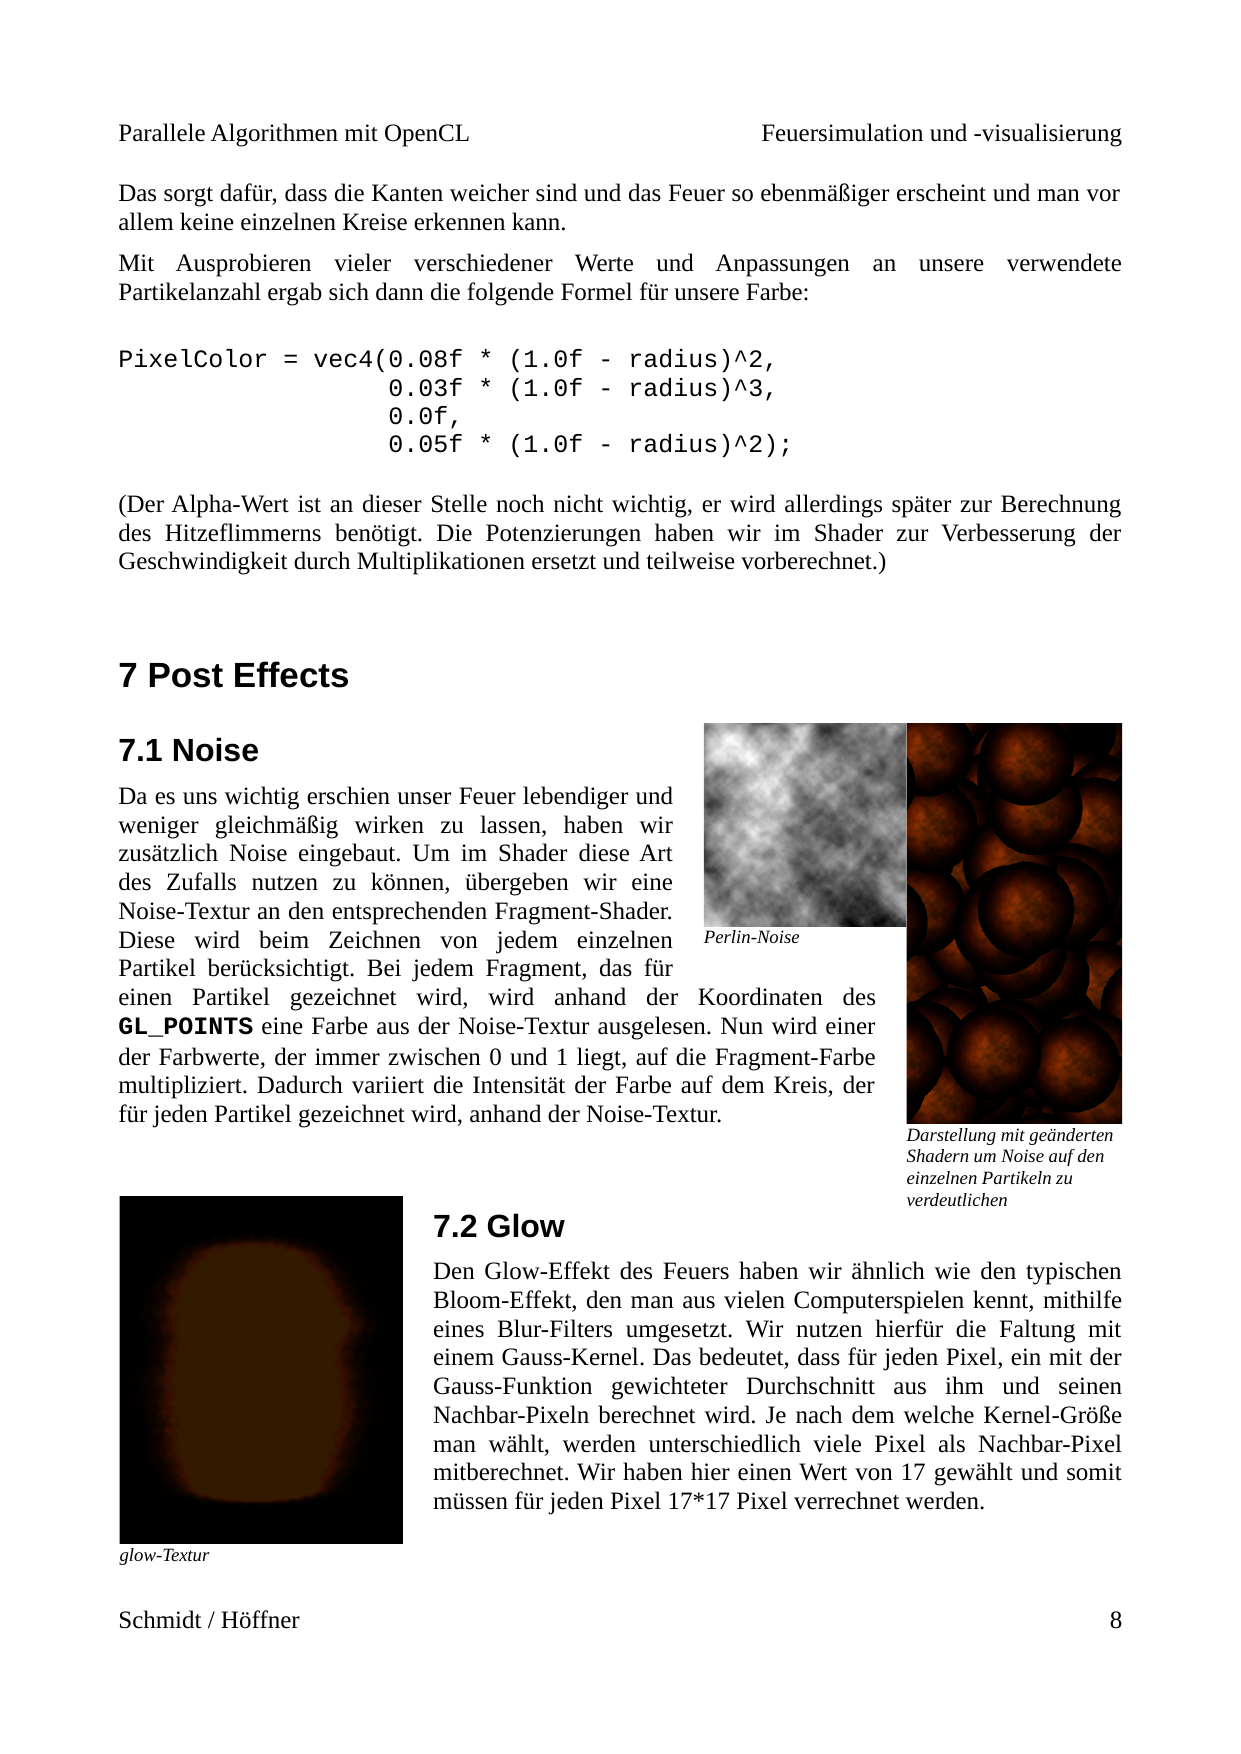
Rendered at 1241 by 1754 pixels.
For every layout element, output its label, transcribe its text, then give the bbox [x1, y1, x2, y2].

text Das sorgt dafür, dass die Kanten weicher sind und das Feuer so ebenmäßiger erscheint und man vor allem keine einzelnen Kreise erkennen kann. [118, 178, 1122, 236]
subtitle Noise [118, 732, 703, 768]
subtitle [704, 711, 1122, 723]
picture [119, 1196, 403, 1544]
text 0.03f * (1.0f - radius)^3, [118, 375, 1122, 403]
text (Der Alpha-Wert ist an dieser Stelle noch nicht wichtig, er wird allerdings später zur Berechnung des Hitzeflimmerns benötigt. Die Potenzierungen haben wir im Shader zur Verbesserung der Geschwindigkeit durch Multiplikationen ersetzt und teilweise vorberechnet.) [118, 489, 1122, 575]
subtitle [119, 1184, 403, 1196]
subtitle Post Effects [118, 654, 1122, 695]
text glow-Textur [119, 1544, 403, 1566]
text Darstellung mit geänderten Shadern um Noise auf den einzelnen Partikeln zu verdeutlichen [906, 1124, 1122, 1210]
text Mit Ausprobieren vieler verschiedener Werte und Anpassungen an unsere verwendete Partikelanzahl ergab sich dann die folgende Formel für unsere Farbe: [118, 248, 1122, 306]
text 0.05f * (1.0f - radius)^2); [118, 432, 1122, 460]
text Perlin-Noise [704, 927, 906, 948]
subtitle Glow [403, 1207, 1122, 1244]
subtitle [704, 948, 906, 958]
text Den Glow-Effekt des Feuers haben wir ähnlich wie den typischen Bloom-Effekt, den man aus vielen Computerspielen kennt, mithilfe eines Blur-Filters umgesetzt. Wir nutzen hierfür die Faltung mit einem Gauss-Kernel. Das bedeutet, dass für jeden Pixel, ein mit der Gauss-Funktion gewichteter Durchschnitt aus ihm und seinen Nachbar-Pixeln berechnet wird. Je nach dem welche Kernel-Größe man wählt, werden unterschiedlich viele Pixel als Nachbar-Pixel mitberechnet. Wir haben hier einen Wert von 17 gewählt und somit müssen für jeden Pixel 17*17 Pixel verrechnet werden. [403, 1256, 1122, 1515]
text 0.0f, [118, 403, 1122, 432]
picture [703, 723, 1123, 1124]
text Da es uns wichtig erschien unser Feuer lebendiger und weniger gleichmäßig wirken zu lassen, haben wir zusätzlich Noise eingebaut. Um im Shader diese Art des Zufalls nutzen zu können, übergeben wir eine Noise-Textur an den entsprechenden Fragment-Shader. Diese wird beim Zeichnen von jedem einzelnen Partikel berücksichtigt. Bei jedem Fragment, das für einen Partikel gezeichnet wird, wird anhand der Koordinaten des GL_POINTS eine Farbe aus der Noise-Textur ausgelesen. Nun wird einer der Farbwerte, der immer zwischen 0 und 1 liegt, auf die Fragment-Farbe multipliziert. Dadurch variiert die Intensität der Farbe auf dem Kreis, der für jeden Partikel gezeichnet wird, anhand der Noise-Textur. [118, 781, 906, 1128]
text PixelColor = vec4(0.08f * (1.0f - radius)^2, [118, 347, 1122, 375]
subtitle [119, 1566, 403, 1578]
